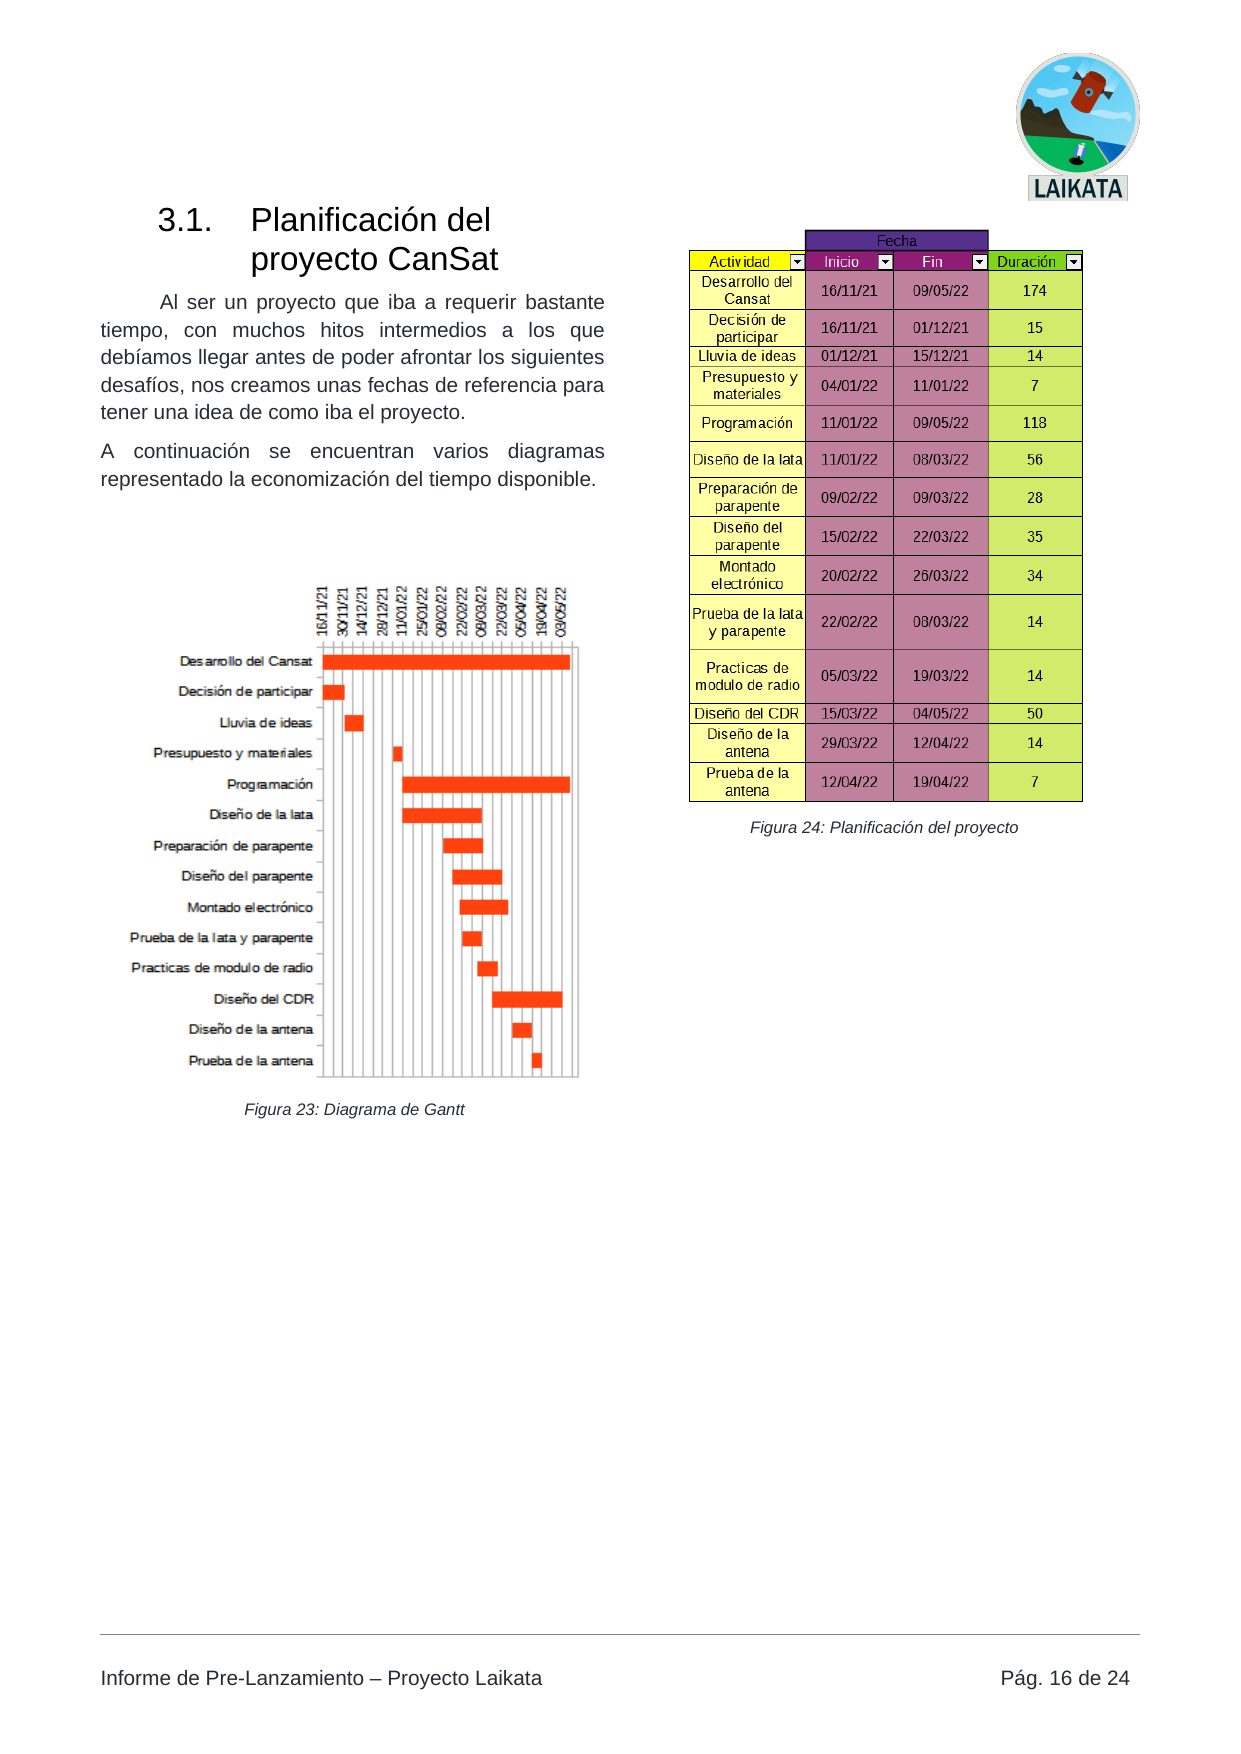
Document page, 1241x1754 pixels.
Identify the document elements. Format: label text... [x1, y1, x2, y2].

picture [121, 577, 588, 1086]
list Figura 24: Planificación del proyecto [657, 221, 1112, 837]
subtitle Planificación del proyecto CanSat [213, 201, 605, 277]
text A continuación se encuentran varios diagramas representado la economización del tiempo disponible. [100, 439, 605, 491]
text Al ser un proyecto que iba a requerir bastante tiempo, con muchos hitos intermedios a los que debíamos llegar antes de poder afrontar los siguientes desafíos, nos creamos unas fechas de referencia para tener una idea de como iba el proyecto. [100, 290, 605, 424]
picture [1016, 53, 1140, 201]
text Figura 23: Diagrama de Gantt [107, 566, 602, 1119]
picture [680, 221, 1091, 816]
